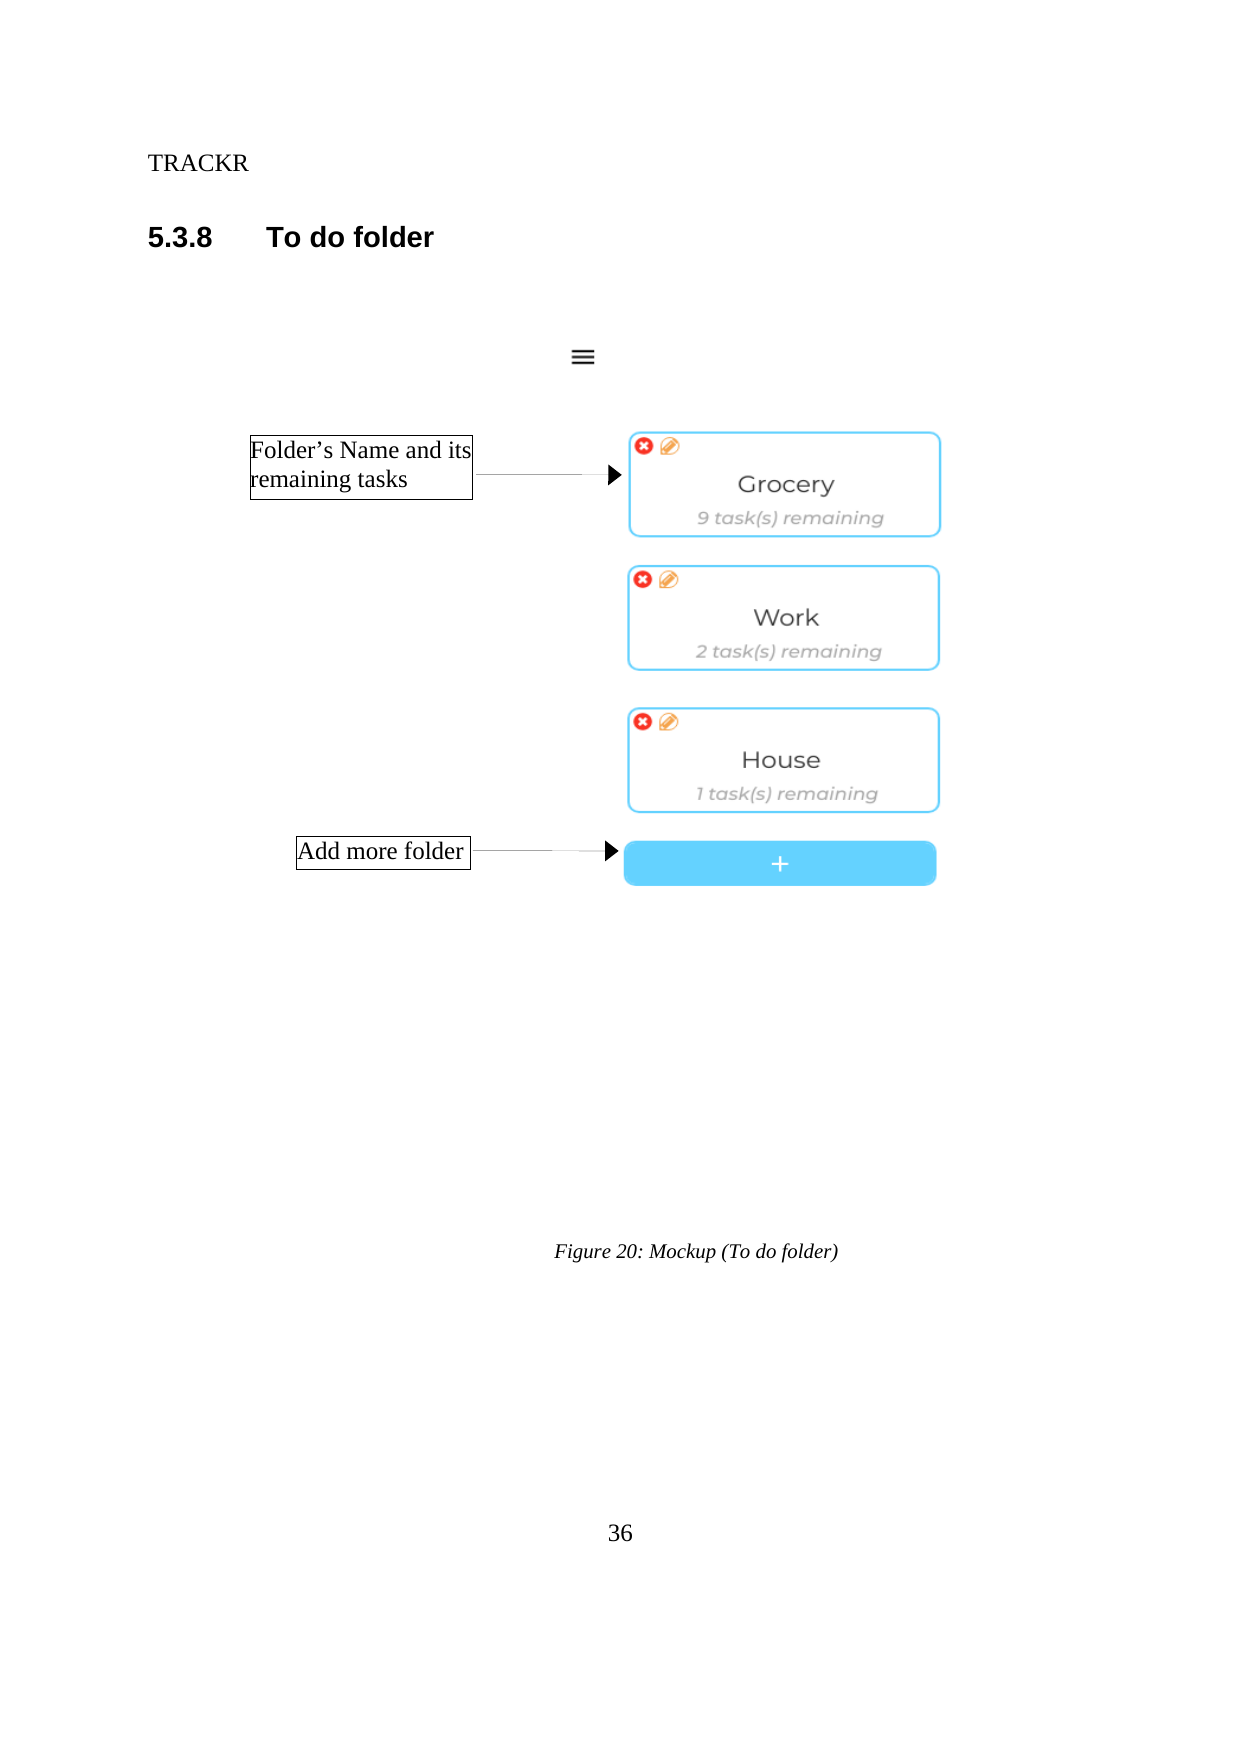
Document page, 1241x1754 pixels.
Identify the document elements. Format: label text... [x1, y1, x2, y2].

subtitle [554, 296, 1016, 308]
subtitle To do folder [148, 220, 1093, 254]
text Figure 20: Mockup (To do folder) [554, 1239, 1016, 1263]
picture [554, 308, 1016, 1239]
